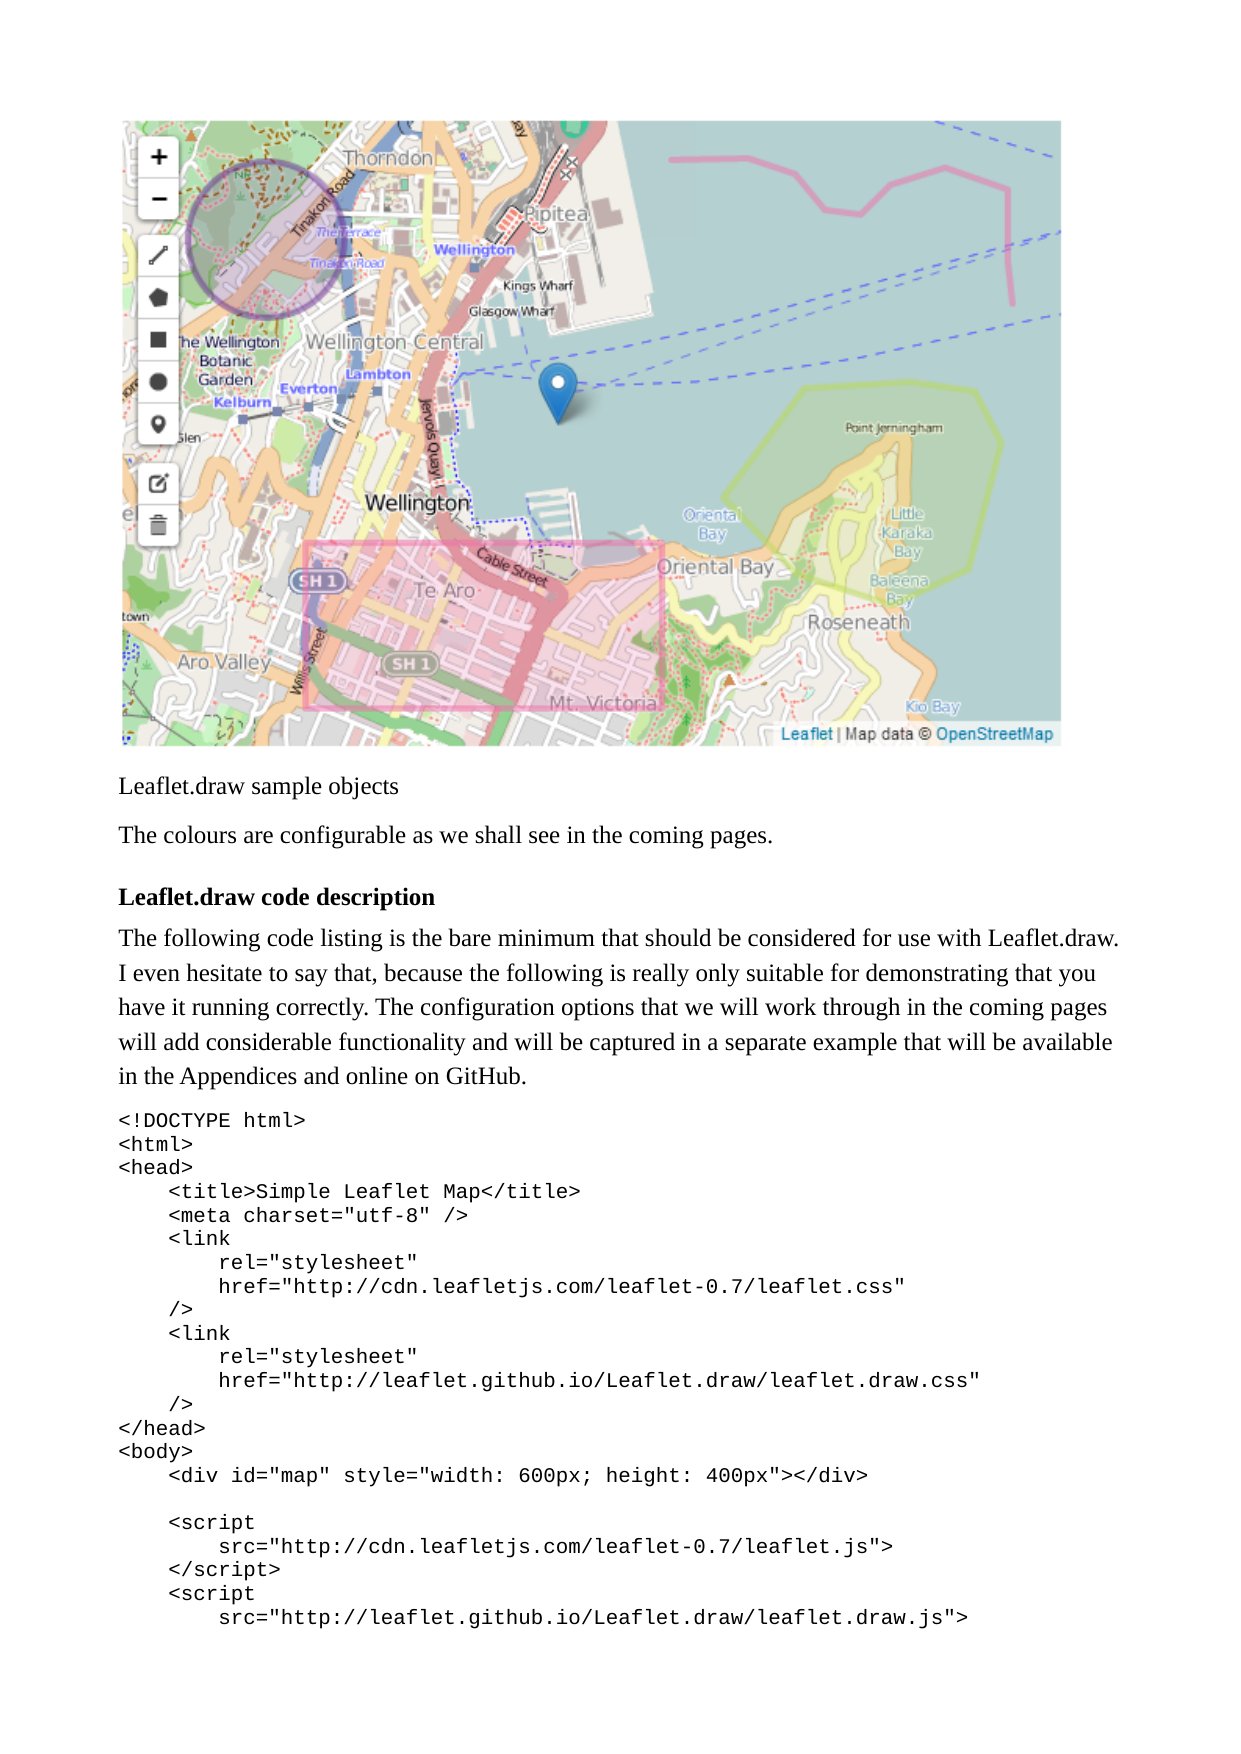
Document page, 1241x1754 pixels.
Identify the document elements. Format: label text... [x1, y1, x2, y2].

picture [118, 118, 1065, 751]
text <script [118, 1512, 1122, 1536]
text </script> [118, 1559, 1122, 1583]
text src="http://cdn.leafletjs.com/leaflet-0.7/leaflet.js"> [118, 1536, 1122, 1559]
text href="http://cdn.leafletjs.com/leaflet-0.7/leaflet.css" [118, 1276, 1122, 1299]
text <!DOCTYPE html> [118, 1110, 1122, 1134]
text <link [118, 1323, 1122, 1347]
text /> [118, 1299, 1122, 1323]
text <html> [118, 1134, 1122, 1157]
text <link [118, 1228, 1122, 1252]
text rel="stylesheet" [118, 1252, 1122, 1276]
text href="http://leaflet.github.io/Leaflet.draw/leaflet.draw.css" [118, 1370, 1122, 1394]
text <div id="map" style="width: 600px; height: 400px"></div> [118, 1465, 1122, 1488]
text The following code listing is the bare minimum that should be considered for use with Leaflet.draw. I even hesitate to say that, because the following is really only suitable for demonstrating that you have it running correctly. The configuration options that we will work through in the coming pages will add considerable functionality and will be captured in a separate example that will be available in the Appendices and online on GitHub. [118, 923, 1122, 1090]
text /> [118, 1394, 1122, 1417]
text <meta charset="utf-8" /> [118, 1205, 1122, 1228]
text </head> [118, 1417, 1122, 1441]
text <script [118, 1583, 1122, 1607]
text <head> [118, 1157, 1122, 1181]
text The colours are configurable as we shall see in the coming pages. [118, 820, 1122, 849]
text Leaflet.draw sample objects [118, 771, 1122, 800]
text rel="stylesheet" [118, 1347, 1122, 1370]
text <body> [118, 1441, 1122, 1465]
subtitle Leaflet.draw code description [118, 882, 1122, 911]
text src="http://leaflet.github.io/Leaflet.draw/leaflet.draw.js"> [118, 1607, 1122, 1630]
text <title>Simple Leaflet Map</title> [118, 1181, 1122, 1205]
